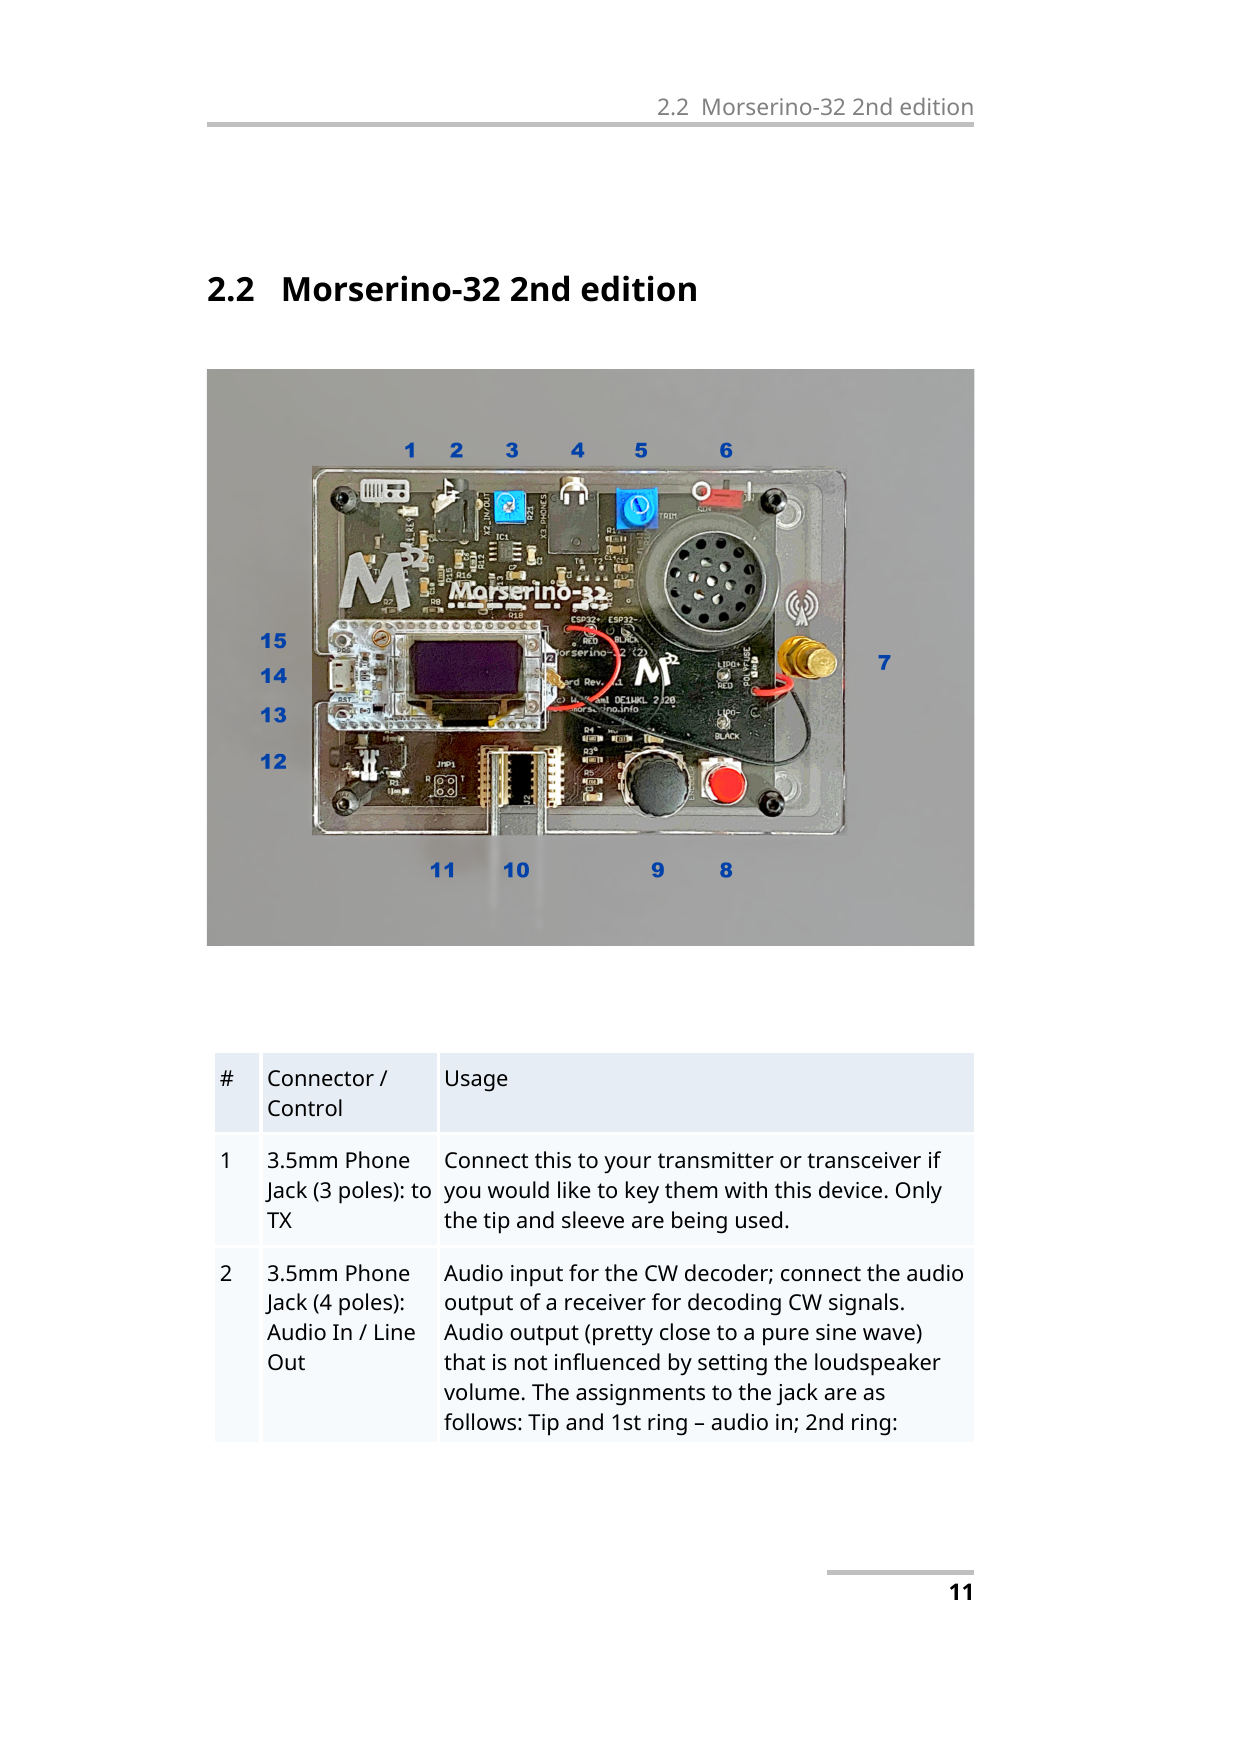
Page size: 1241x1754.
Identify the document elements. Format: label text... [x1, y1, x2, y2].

table_header # [215, 1053, 259, 1132]
table_header Usage [440, 1053, 974, 1132]
table_cell 2 [215, 1248, 259, 1442]
table_cell 1 [215, 1135, 259, 1244]
table_cell Connect this to your transmitter or transceiver if you would like to key them with this device. Only the tip and sleeve are being used. [440, 1135, 974, 1244]
subtitle Morserino-32 2nd edition [207, 266, 974, 311]
table_cell 3.5mm Phone Jack (3 poles): to TX [263, 1135, 437, 1244]
picture [206, 369, 975, 946]
table_cell Audio input for the CW decoder; connect the audio output of a receiver for decoding CW signals. Audio output (pretty close to a pure sine wave) that is not influenced by setting the loudspeaker volume. The assignments to the jack are as follows: Tip and 1st ring – audio in; 2nd ring: [440, 1248, 974, 1442]
table_cell 3.5mm Phone Jack (4 poles): Audio In / Line Out [263, 1248, 437, 1442]
table_header Connector / Control [263, 1053, 437, 1132]
